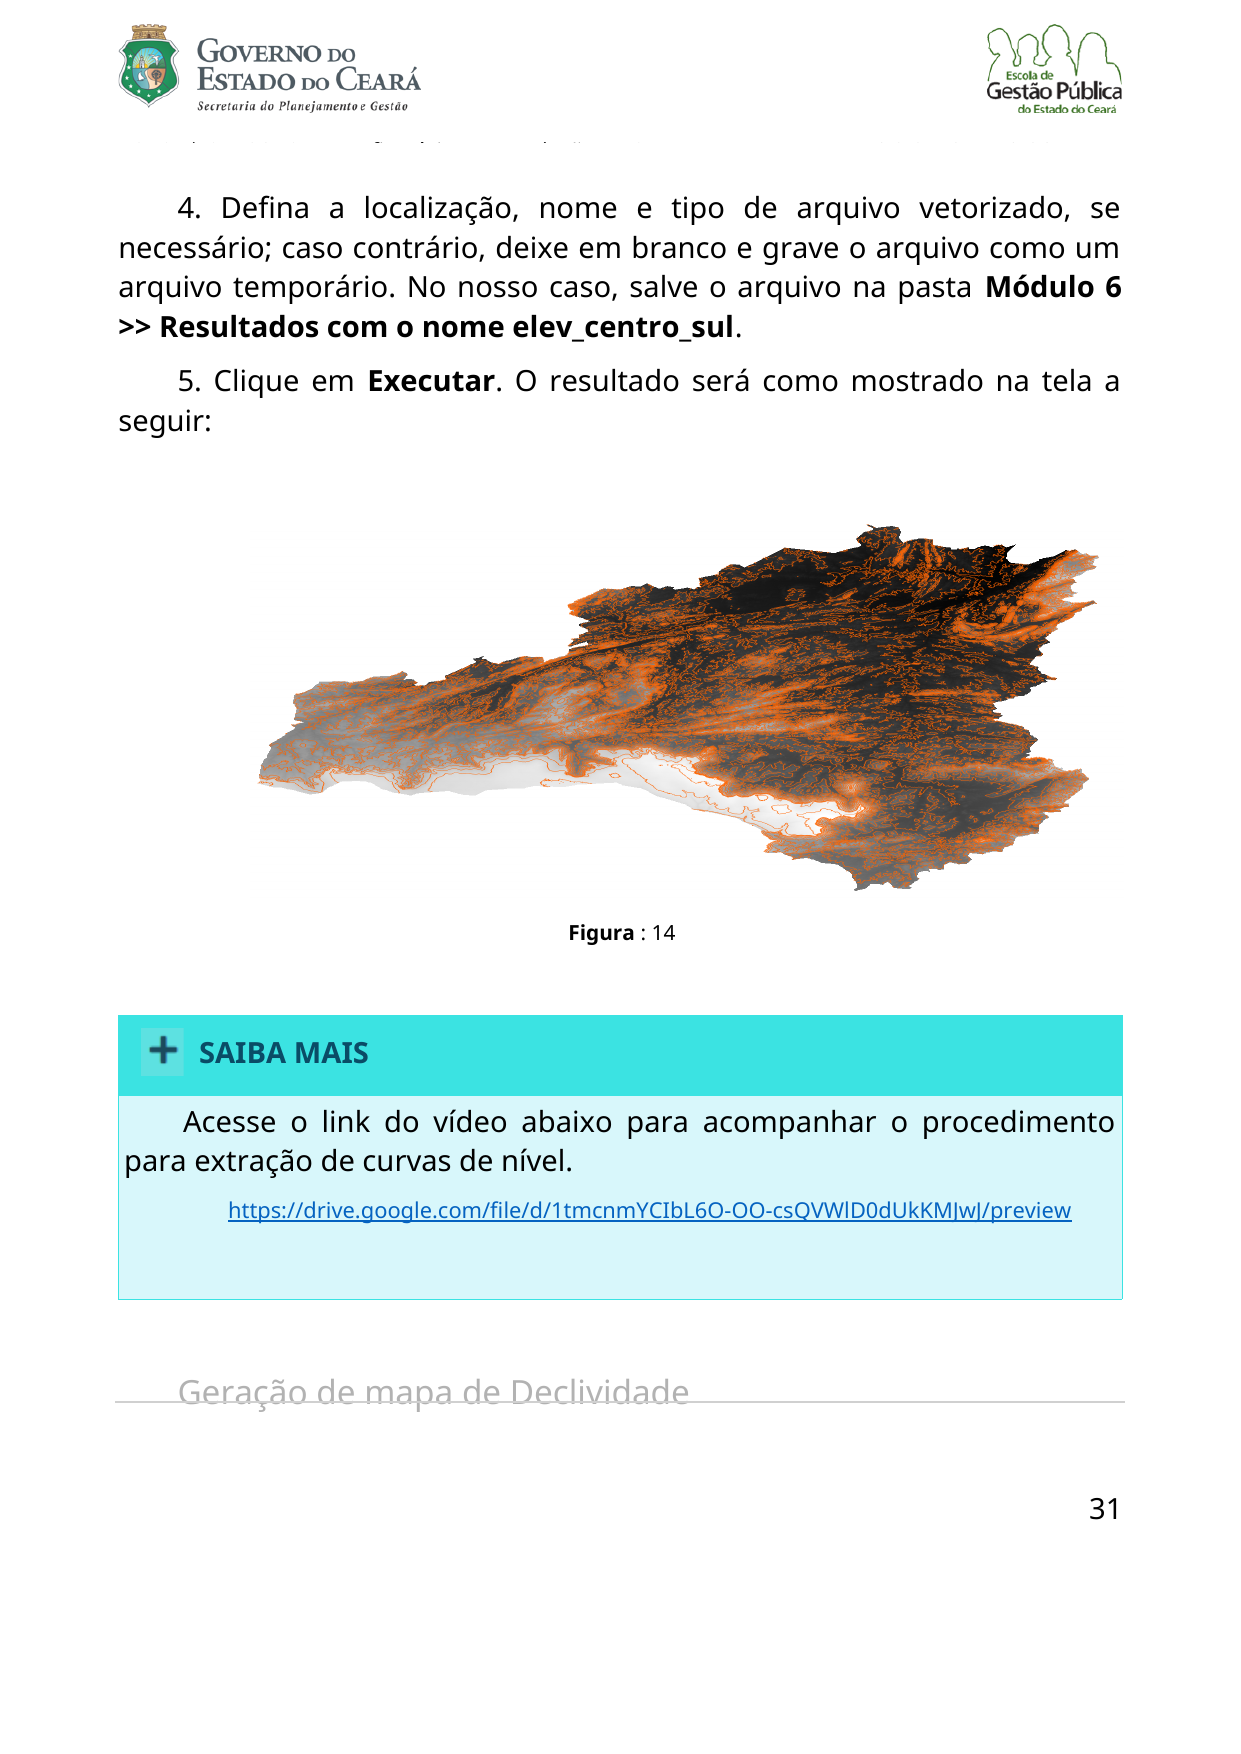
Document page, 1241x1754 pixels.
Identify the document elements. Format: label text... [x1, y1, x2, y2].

table_header SAIBA MAIS [119, 1016, 1122, 1095]
table_cell Acesse o link do vídeo abaixo para acompanhar o procedimento para extração de curvas de nível. https://drive.google.com/file/d/1tmcnmYCIbL6O-OO-csQVWlD0dUkKMJwJ/preview [119, 1096, 1122, 1299]
text Figura : 14 [118, 498, 1125, 946]
picture [250, 523, 1124, 898]
picture [118, 24, 1122, 113]
picture [141, 1028, 184, 1076]
text 5. Clique em Executar. O resultado será como mostrado na tela a seguir: [118, 361, 1122, 440]
text 4. Defina a localização, nome e tipo de arquivo vetorizado, se necessário; caso contrário, deixe em branco e grave o arquivo como um arquivo temporário. No nosso caso, salve o arquivo na pasta Módulo 6 >> Resultados com o nome elev_centro_sul. [118, 187, 1122, 346]
subtitle Geração de mapa de Declividade [115, 1328, 1125, 1401]
